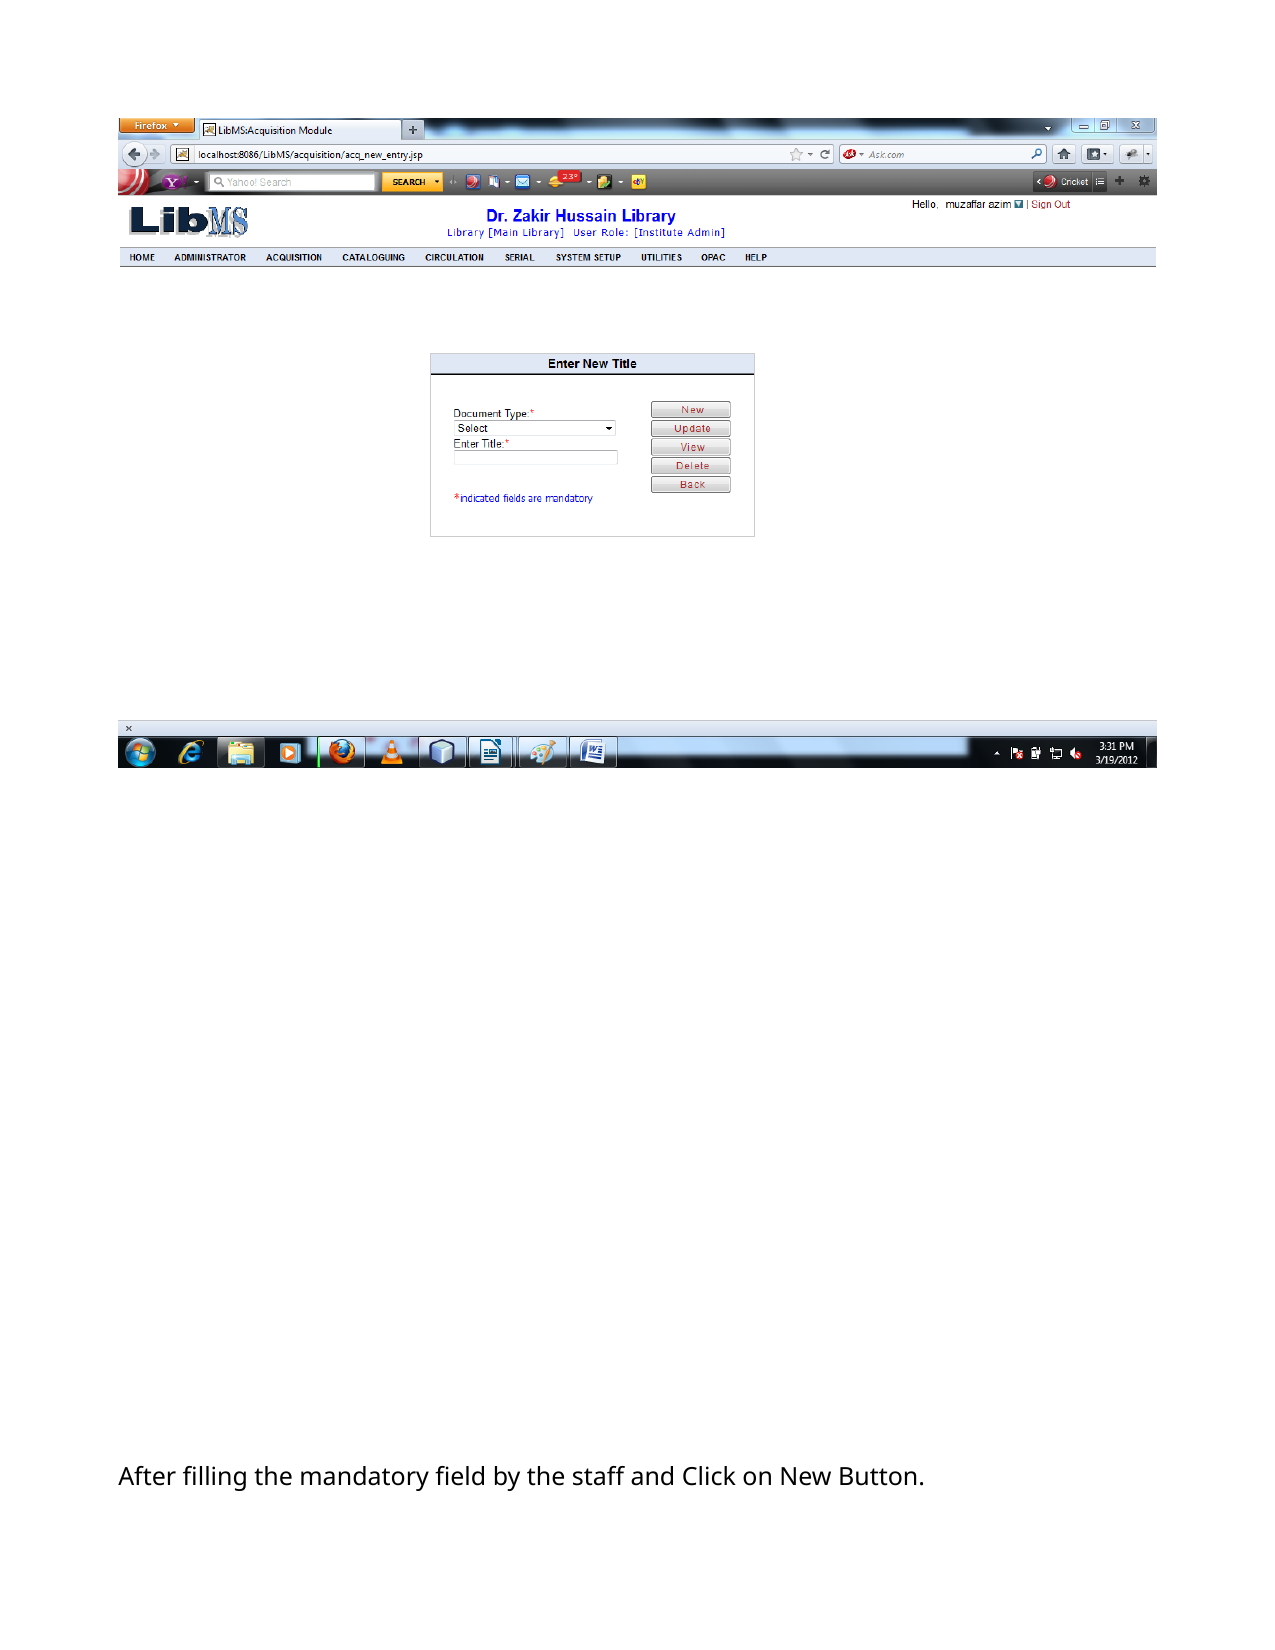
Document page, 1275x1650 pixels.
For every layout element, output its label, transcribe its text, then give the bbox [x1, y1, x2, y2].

picture [118, 118, 1157, 768]
text After filling the mandatory field by the staff and Click on New Button. [118, 1459, 1157, 1493]
